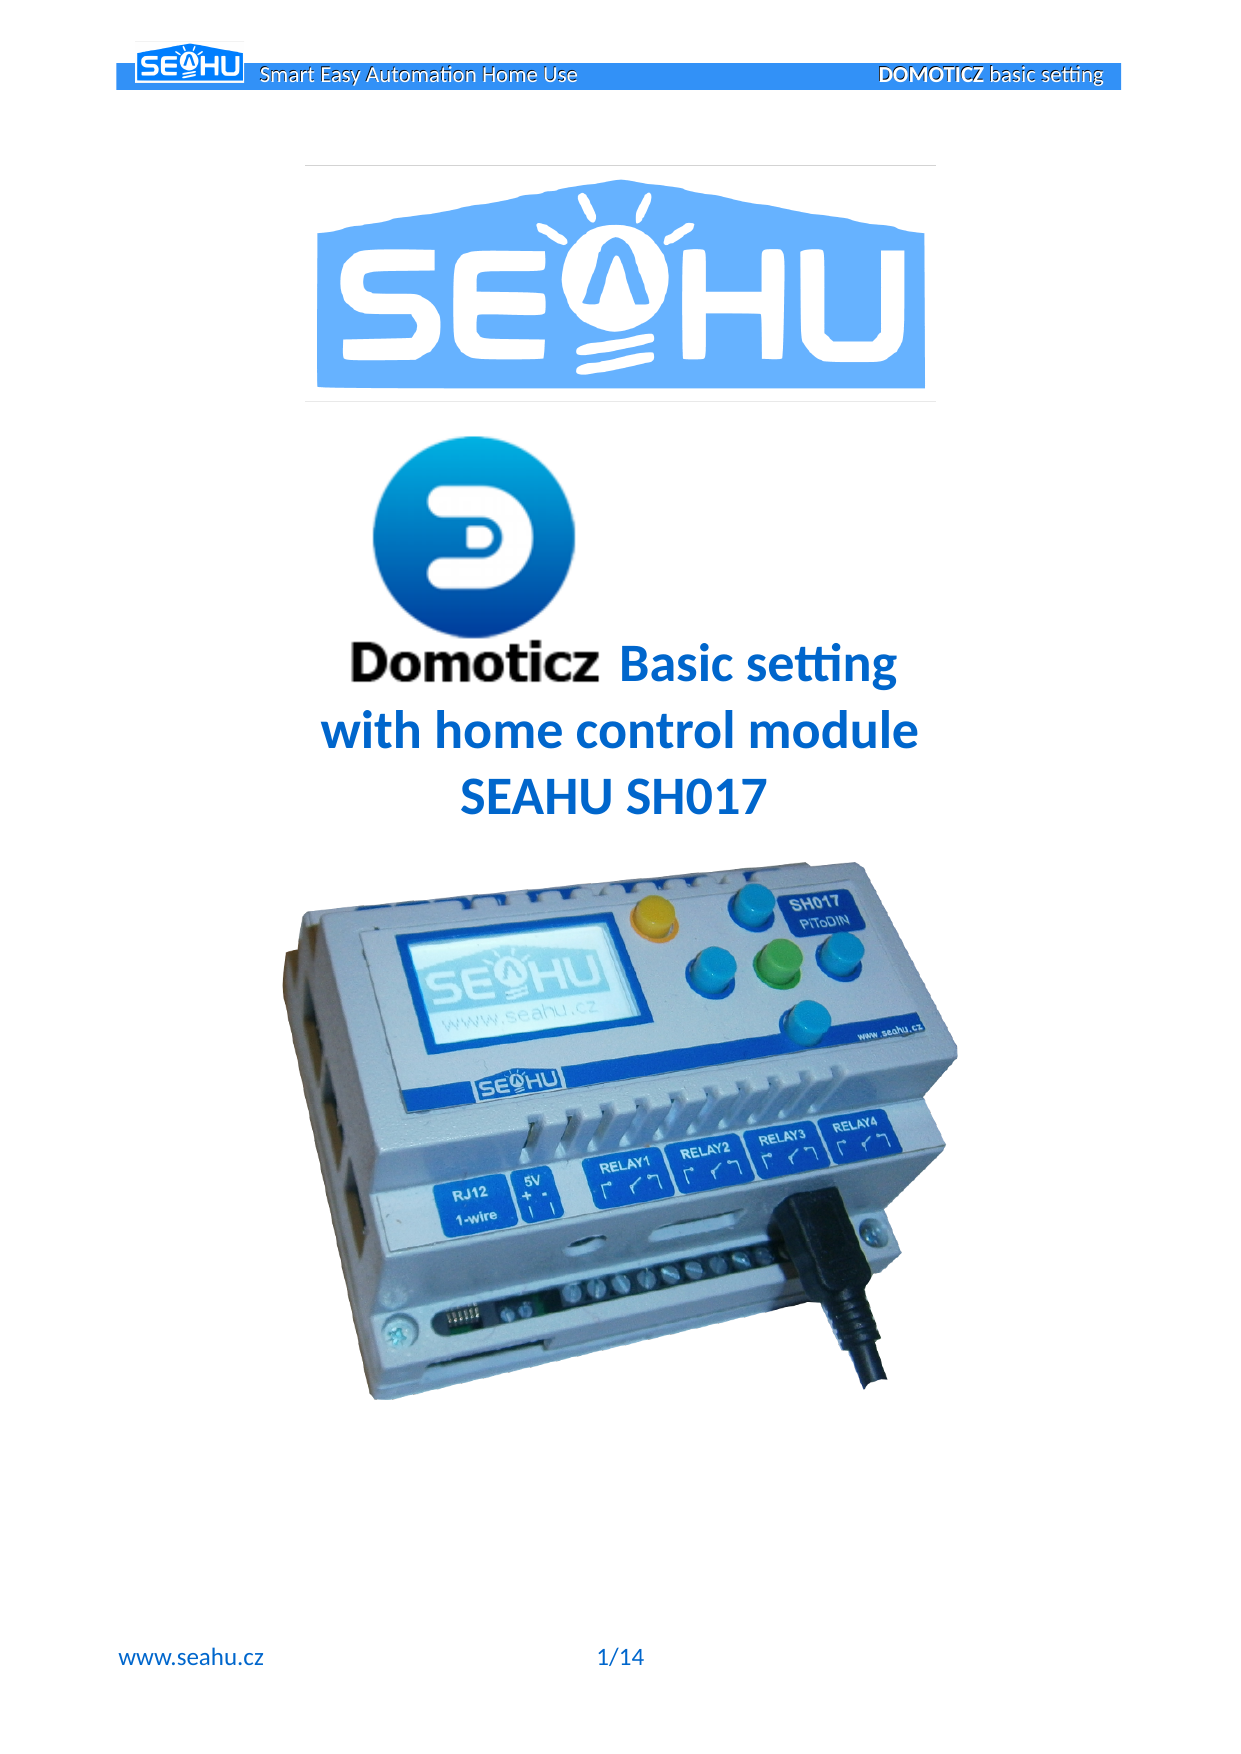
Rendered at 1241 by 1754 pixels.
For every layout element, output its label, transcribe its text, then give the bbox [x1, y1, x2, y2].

picture [282, 862, 958, 1400]
text SEAHU SH017 [118, 762, 1122, 828]
picture [342, 433, 609, 696]
picture [135, 41, 245, 83]
text [118, 434, 342, 695]
text Basic setting [609, 434, 1122, 695]
text with home control module [118, 695, 1122, 762]
